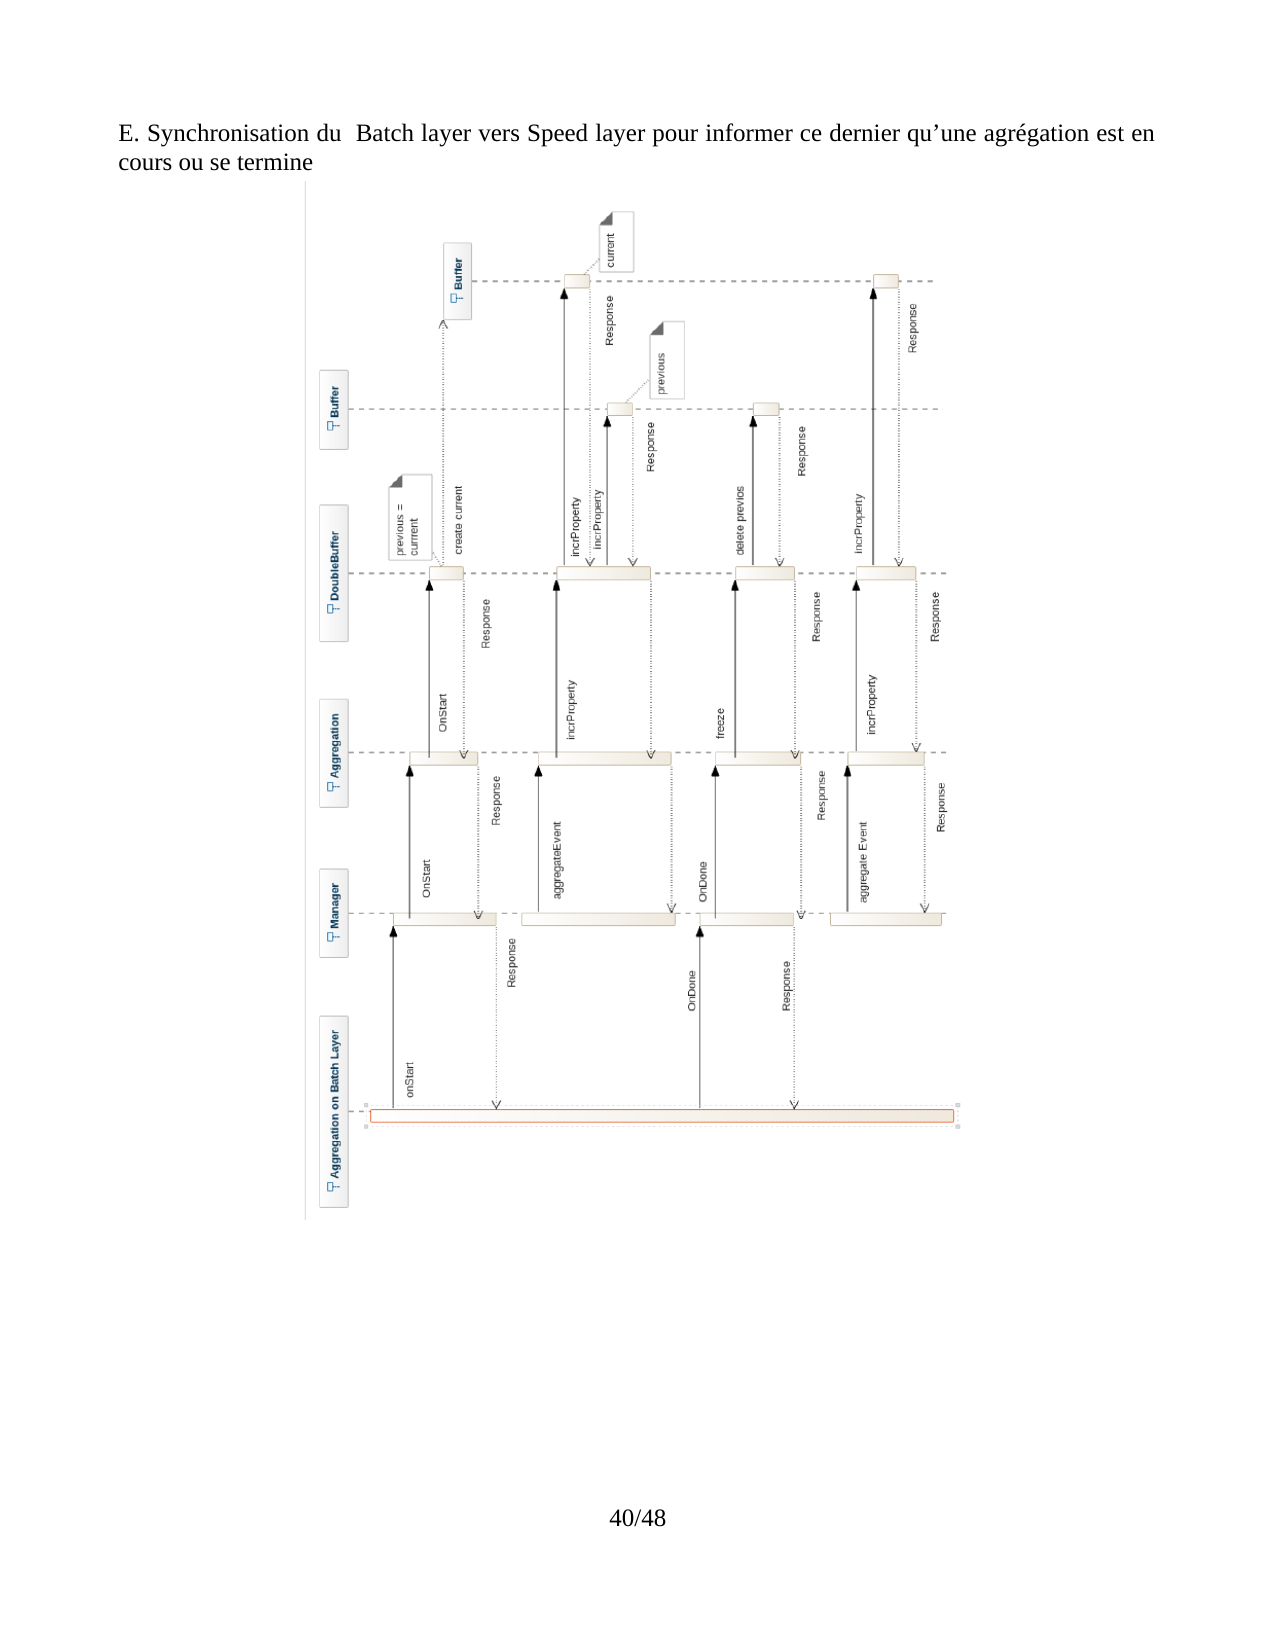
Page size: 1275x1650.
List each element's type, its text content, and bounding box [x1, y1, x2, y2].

picture [305, 182, 980, 1219]
text E. Synchronisation du Batch layer vers Speed layer pour informer ce dernier qu’une agrégation est en cours ou se termine [118, 118, 1157, 176]
